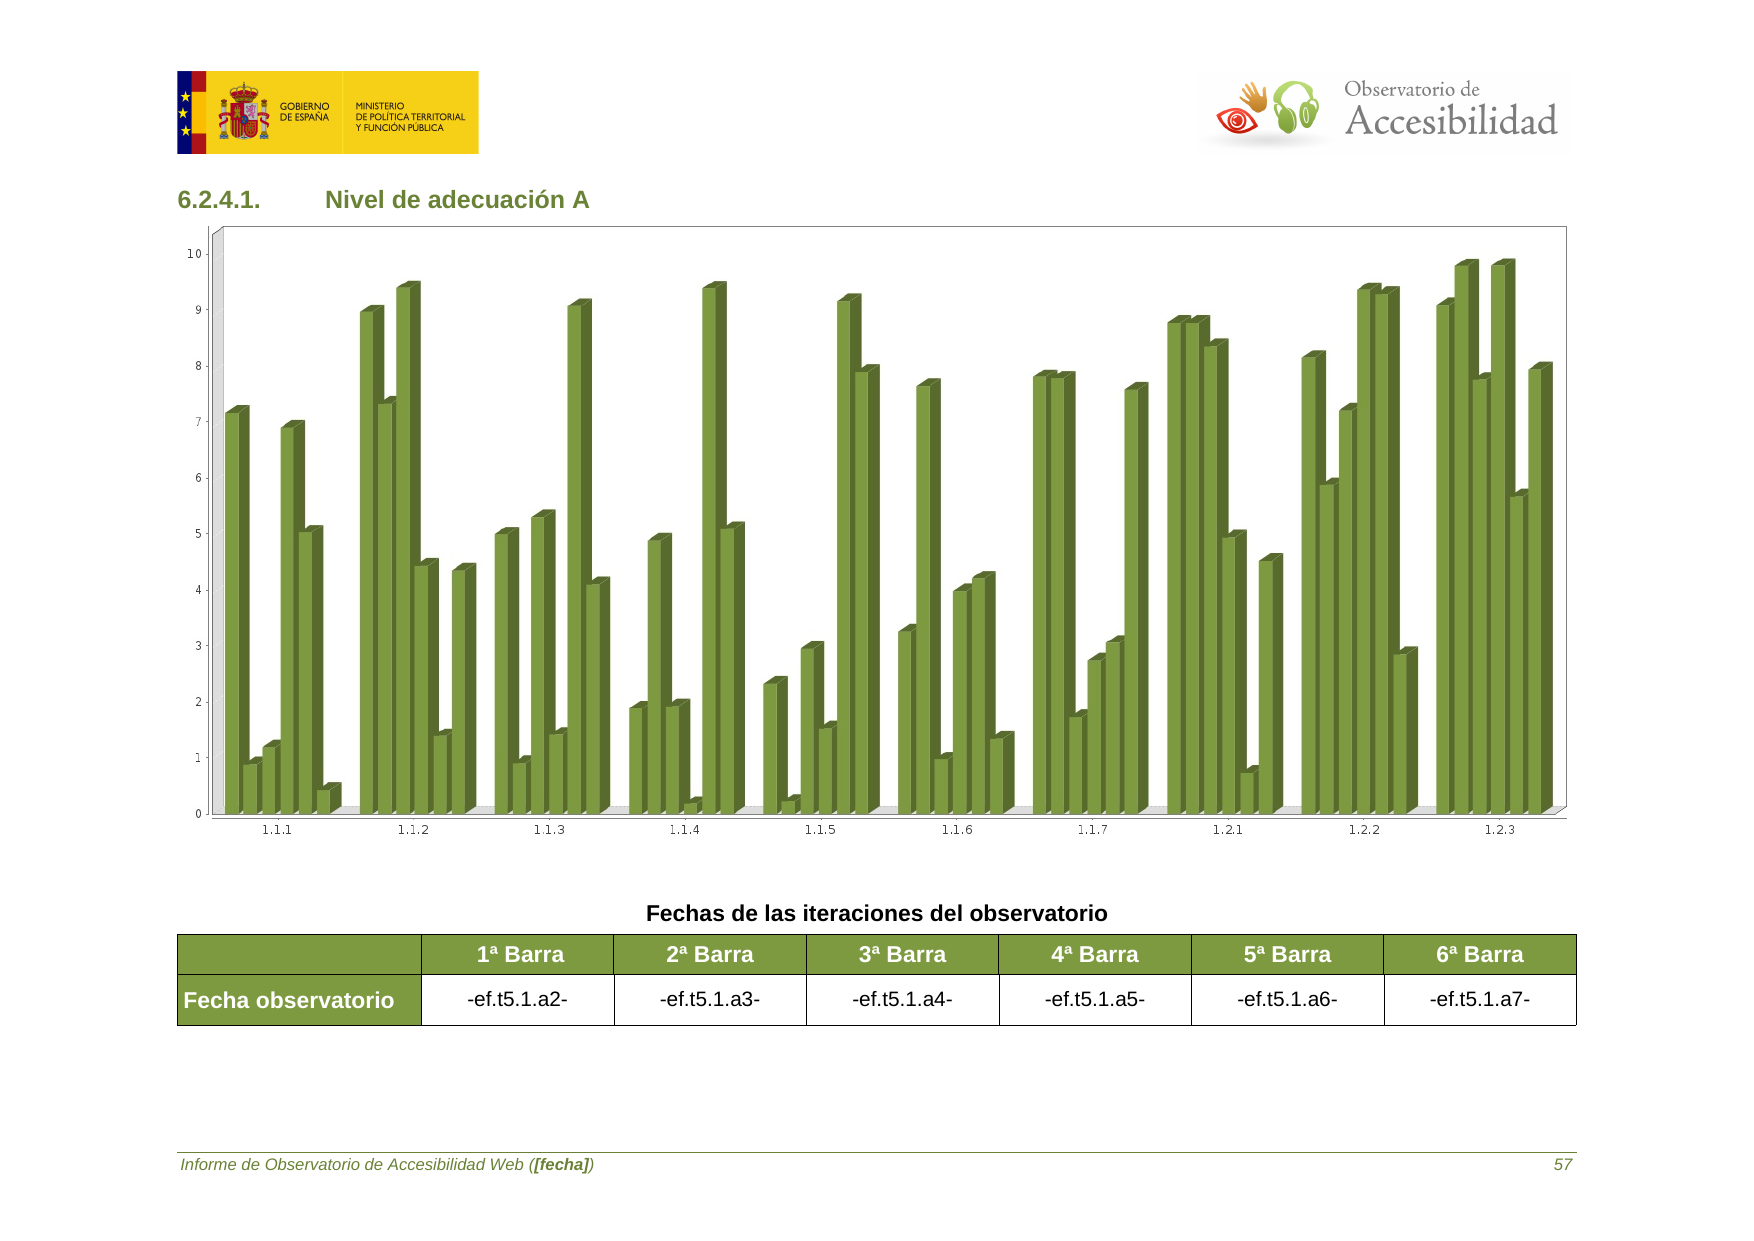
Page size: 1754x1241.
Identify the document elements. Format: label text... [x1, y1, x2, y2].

text Fechas de las iteraciones del observatorio [177, 900, 1577, 926]
table_header 5ª Barra [1192, 935, 1383, 974]
table_cell -ef.t5.1.a6- [1192, 975, 1384, 1025]
table_cell -ef.t5.1.a5- [1000, 975, 1191, 1025]
table_header 2ª Barra [614, 935, 806, 974]
subtitle Nivel de adecuación A [177, 185, 1577, 214]
table_header 3ª Barra [807, 935, 998, 974]
picture [177, 216, 1577, 842]
table_cell -ef.t5.1.a7- [1385, 975, 1576, 1025]
table_cell -ef.t5.1.a3- [615, 975, 806, 1025]
table_cell -ef.t5.1.a2- [422, 975, 614, 1025]
picture [177, 71, 479, 154]
table_cell Fecha observatorio [178, 975, 421, 1025]
table_header [178, 935, 421, 974]
picture [1196, 72, 1572, 154]
table_header 4ª Barra [999, 935, 1191, 974]
table_cell -ef.t5.1.a4- [807, 975, 999, 1025]
table_header 1ª Barra [422, 935, 613, 974]
table_header 6ª Barra [1384, 935, 1576, 974]
